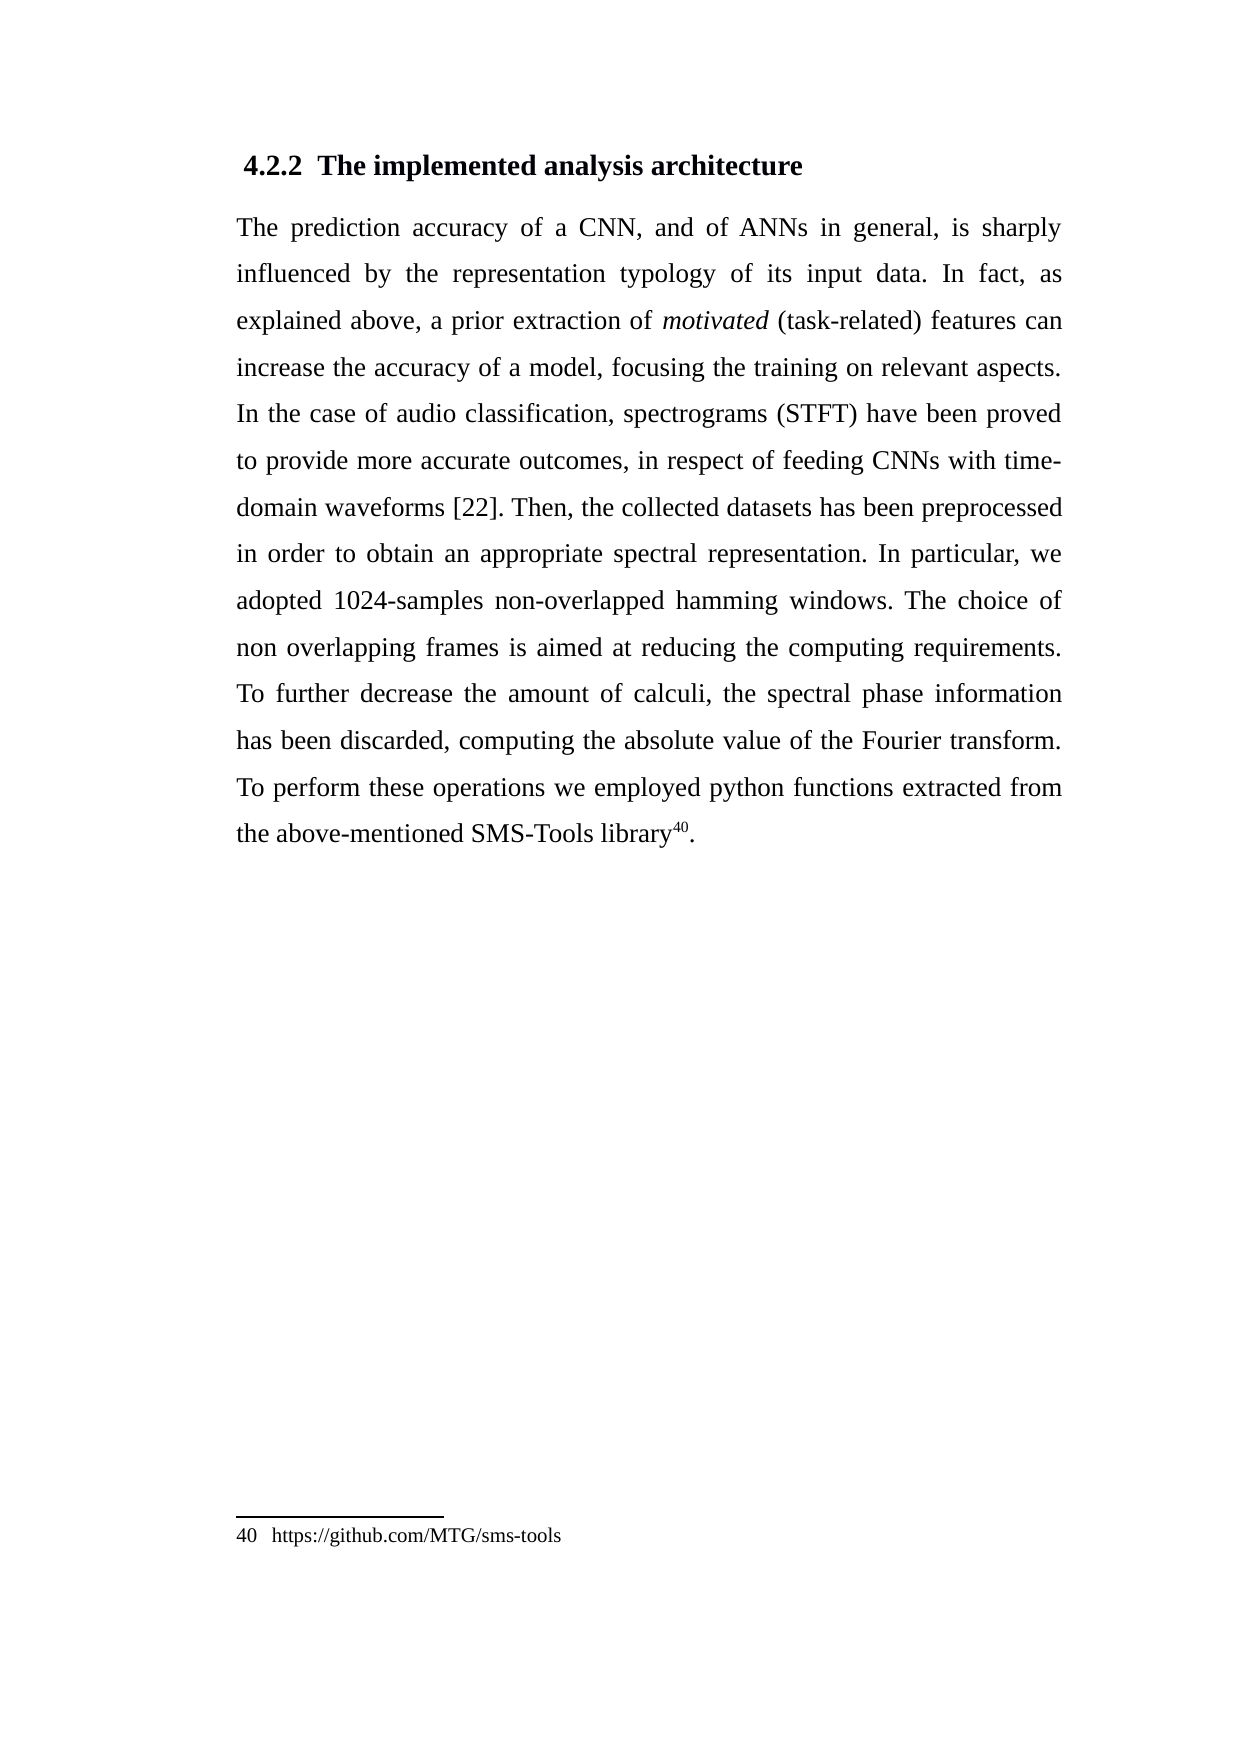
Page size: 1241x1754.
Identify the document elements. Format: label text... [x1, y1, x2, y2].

text The prediction accuracy of a CNN, and of ANNs in general, is sharply influenced by the representation typology of its input data. In fact, as explained above, a prior extraction of motivated (task-related) features can increase the accuracy of a model, focusing the training on relevant aspects. In the case of audio classification, spectrograms (STFT) have been proved to provide more accurate outcomes, in respect of feeding CNNs with time-domain waveforms [22]. Then, the collected datasets has been preprocessed in order to obtain an appropriate spectral representation. In particular, we adopted 1024-samples non-overlapped hamming windows. The choice of non overlapping frames is aimed at reducing the computing requirements. To further decrease the amount of calculi, the spectral phase information has been discarded, computing the absolute value of the Fourier transform. To perform these operations we employed python functions extracted from the above-mentioned SMS-Tools library. [236, 211, 1063, 848]
subtitle The implemented analysis architecture [236, 148, 1063, 181]
text https://github.com/MTG/sms-tools [236, 1523, 1063, 1547]
